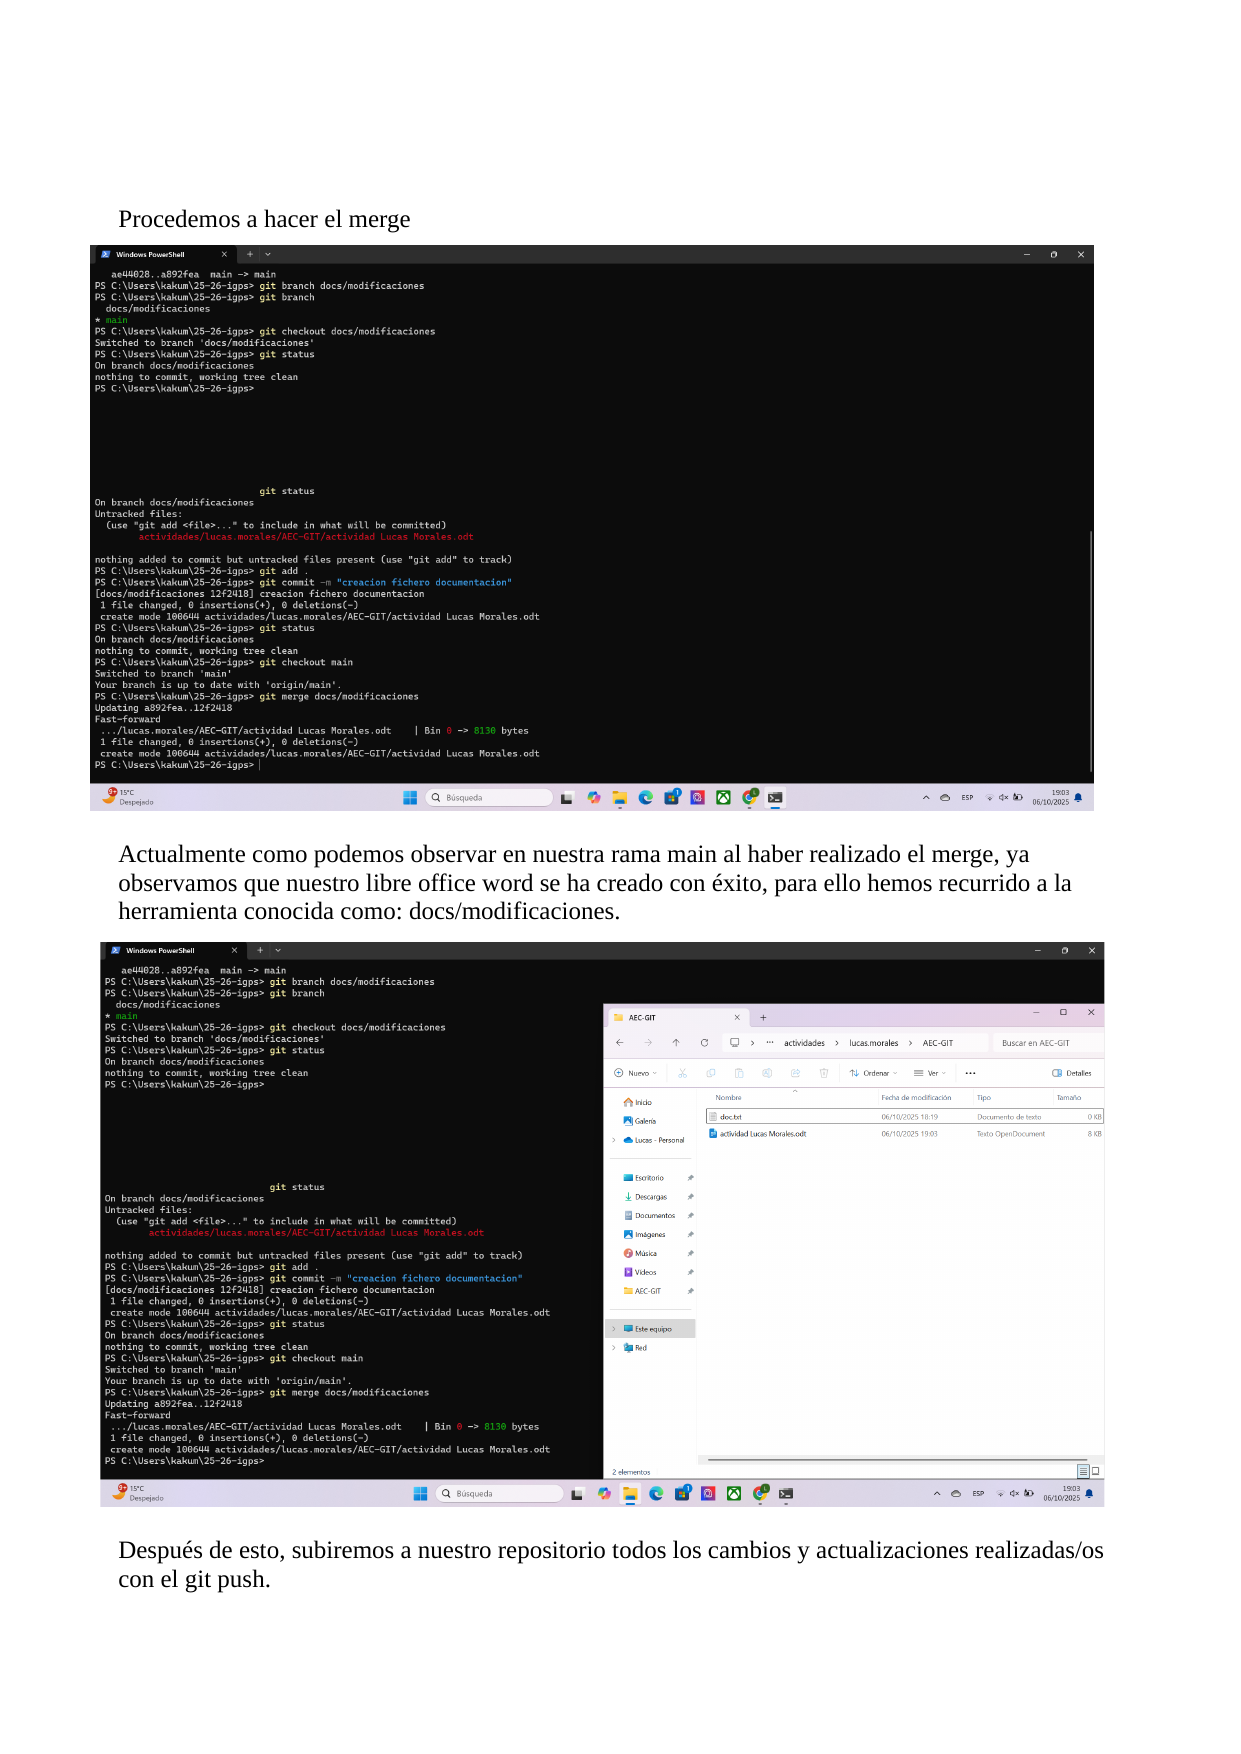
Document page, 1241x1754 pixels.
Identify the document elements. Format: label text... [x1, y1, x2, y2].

text Después de esto, subiremos a nuestro repositorio todos los cambios y actualizaciones realizadas/os con el git push. [118, 1535, 1122, 1593]
picture [90, 245, 1094, 811]
picture [100, 942, 1105, 1507]
text Procedemos a hacer el merge [118, 204, 1122, 233]
text Actualmente como podemos observar en nuestra rama main al haber realizado el merge, ya observamos que nuestro libre office word se ha creado con éxito, para ello hemos recurrido a la herramienta conocida como: docs/modificaciones. [118, 839, 1122, 925]
